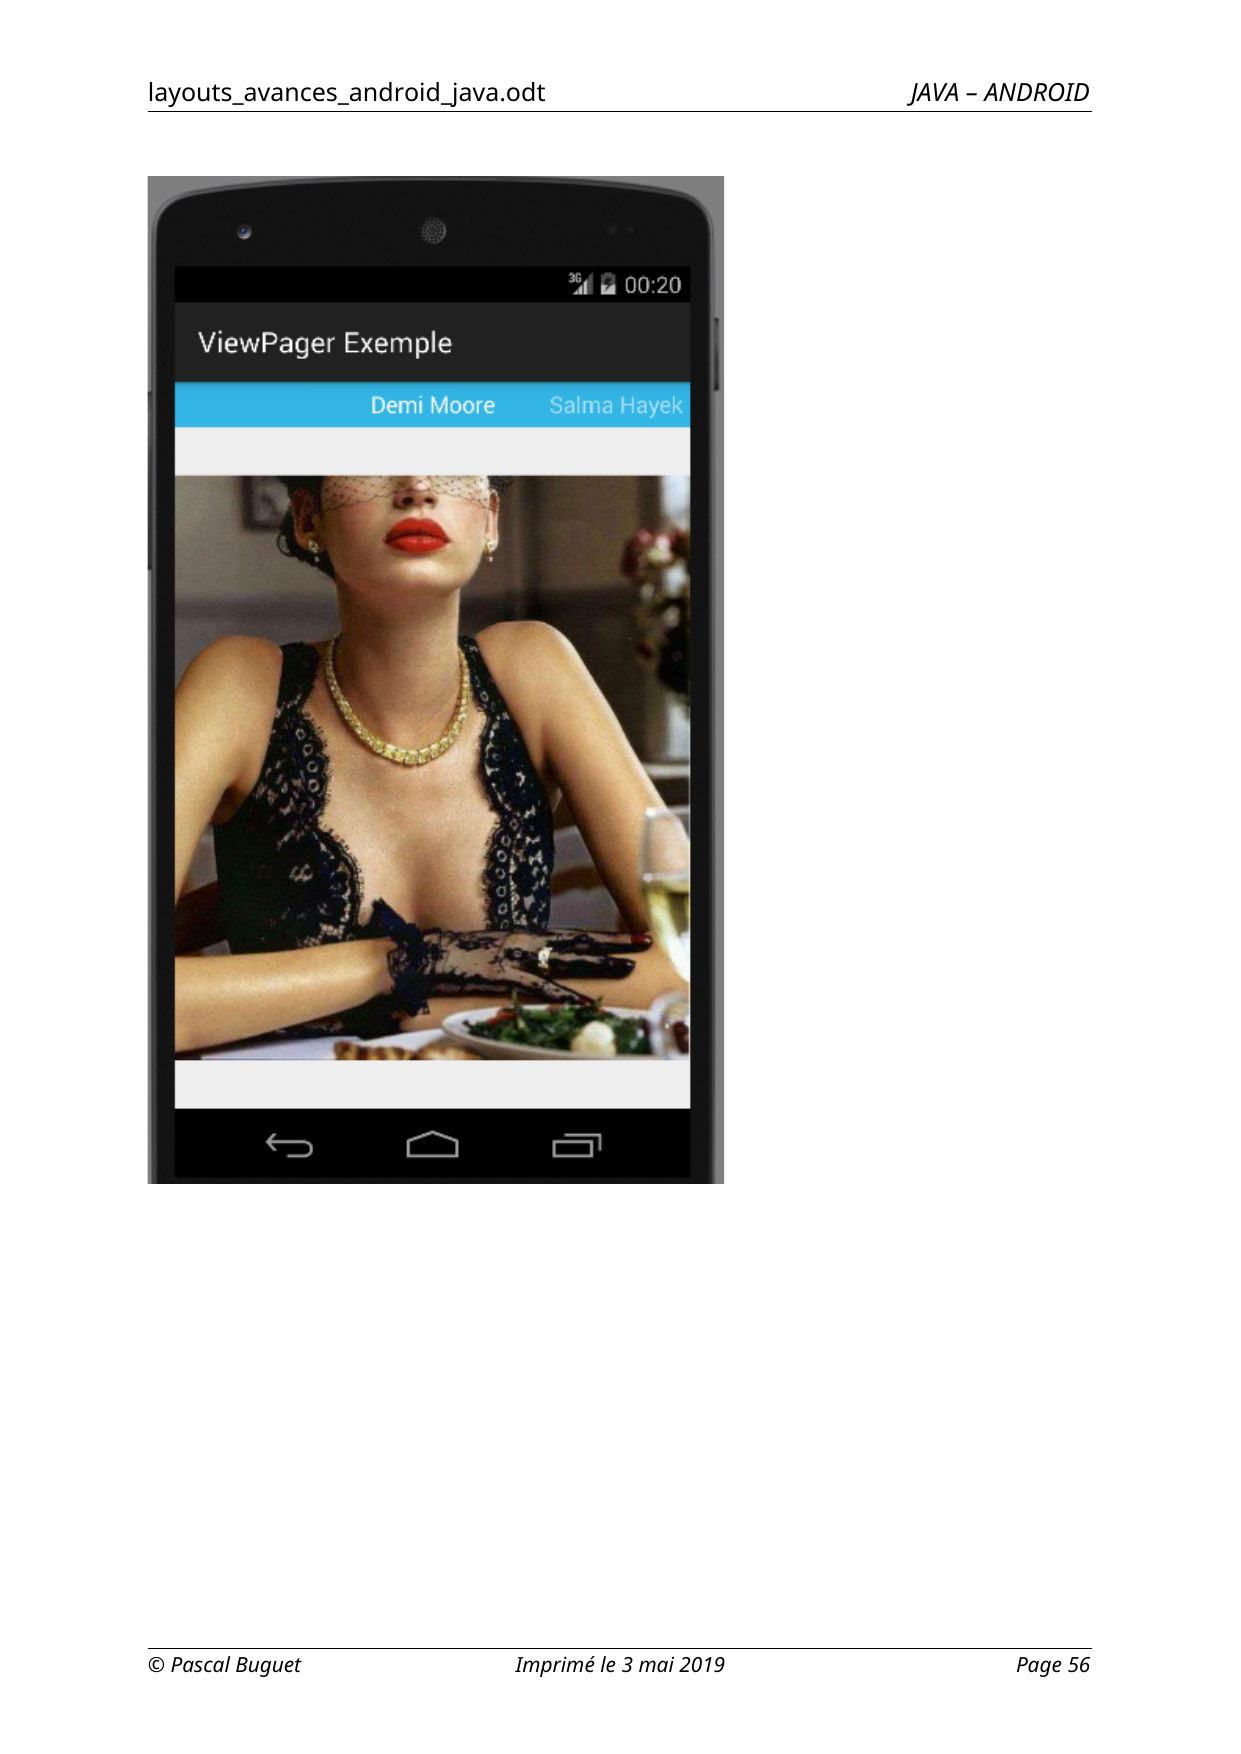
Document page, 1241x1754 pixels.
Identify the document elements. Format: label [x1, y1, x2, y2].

picture [147, 176, 725, 1184]
